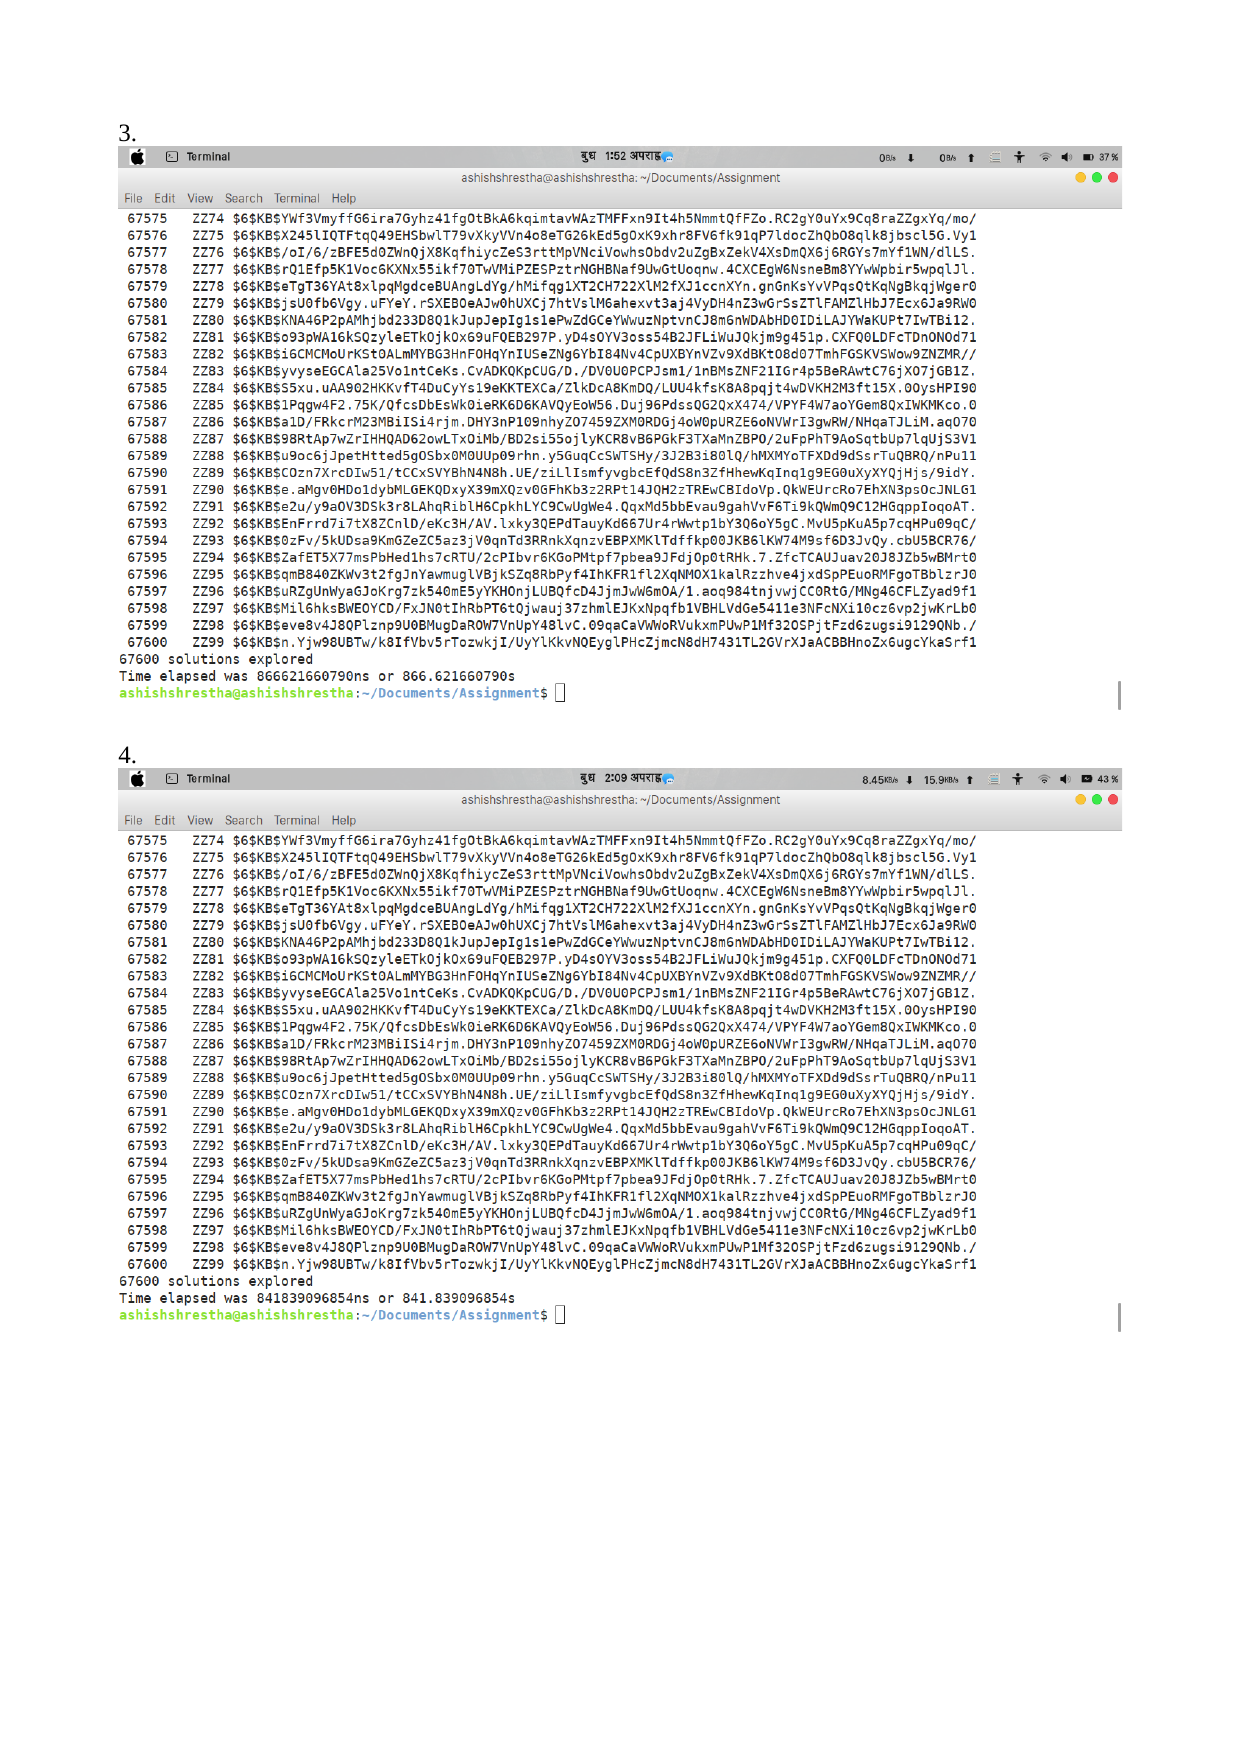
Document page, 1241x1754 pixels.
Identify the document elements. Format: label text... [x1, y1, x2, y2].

picture [118, 146, 1123, 712]
text 4. [118, 740, 1122, 768]
text 3. [118, 118, 1122, 146]
picture [118, 768, 1123, 1334]
